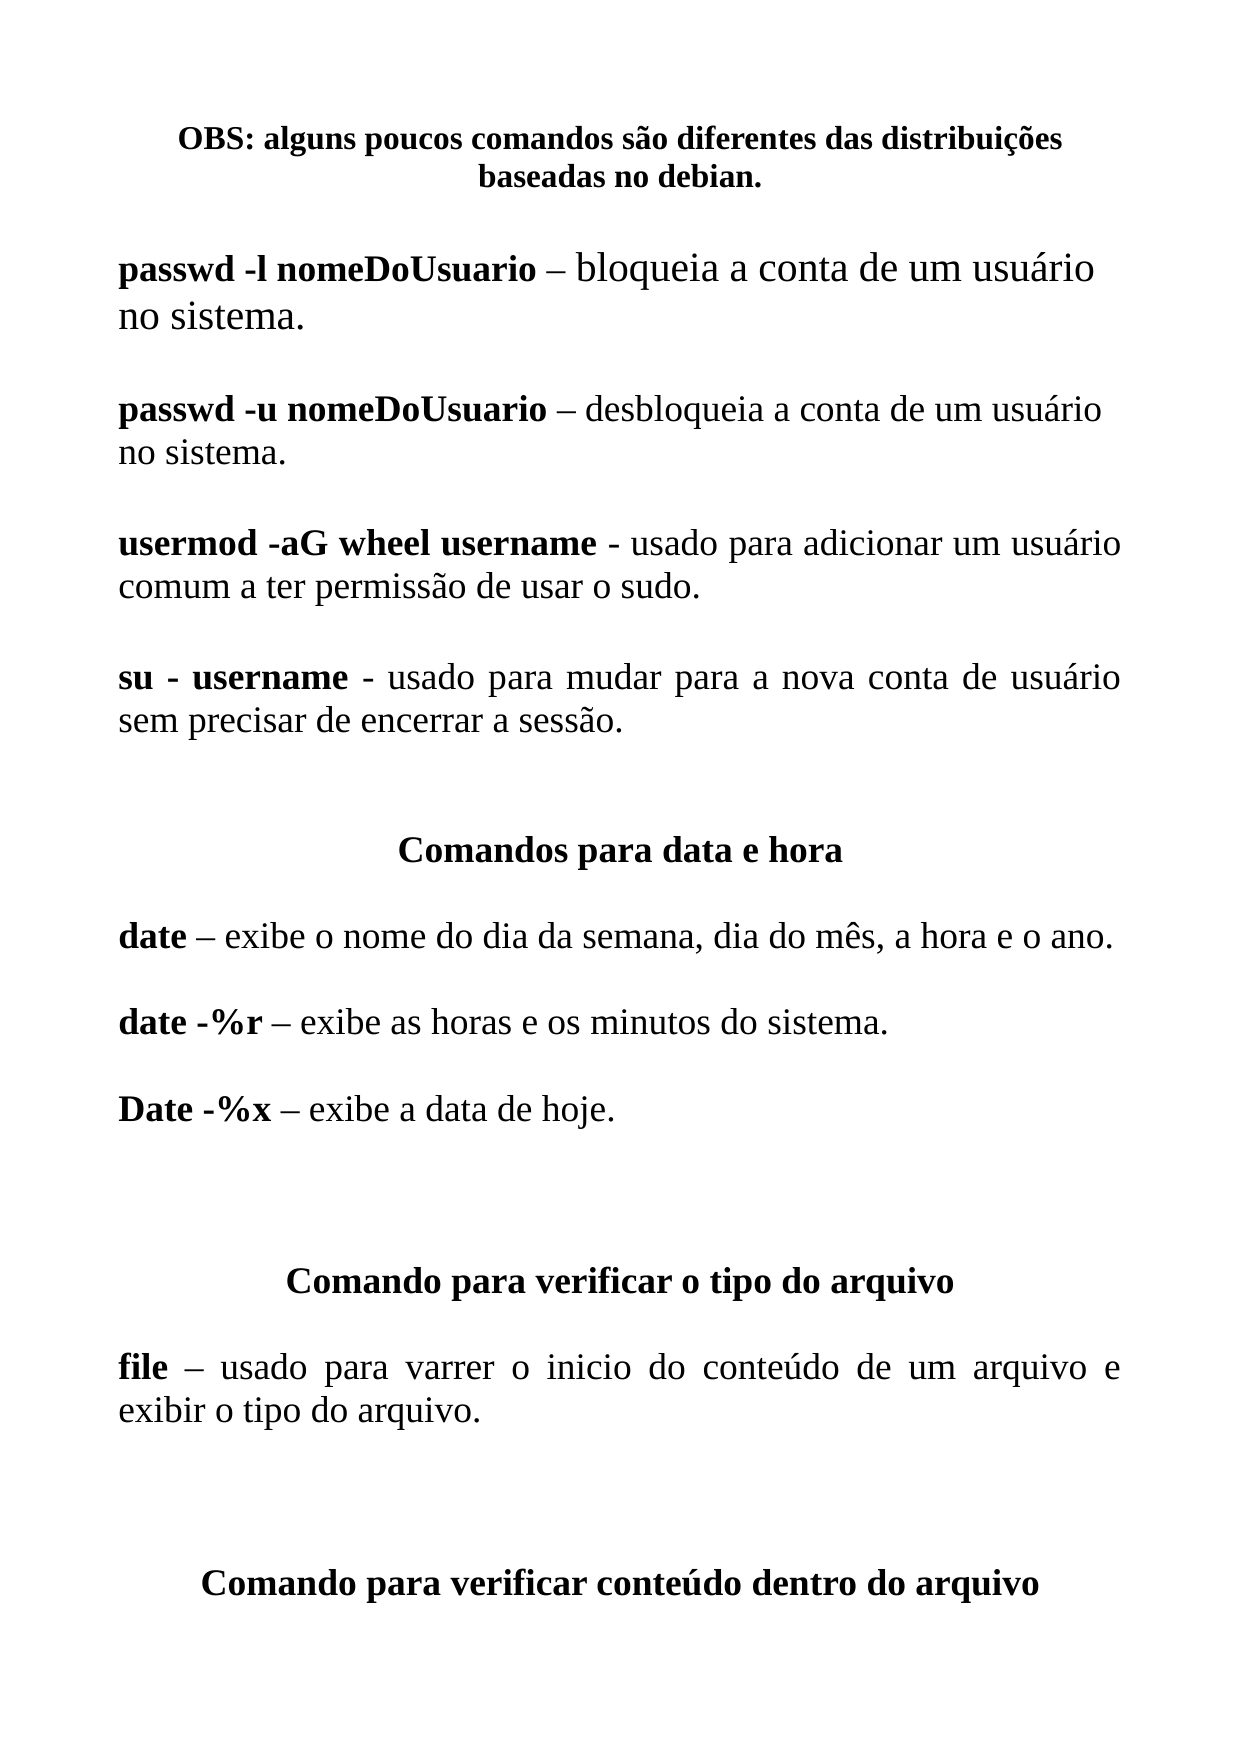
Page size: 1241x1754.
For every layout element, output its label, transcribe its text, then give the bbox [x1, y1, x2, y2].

text OBS: alguns poucos comandos são diferentes das distribuições baseadas no debian. [118, 118, 1122, 195]
text passwd -l nomeDoUsuario – bloqueia a conta de um usuário no sistema. [118, 243, 1122, 338]
text Comando para verificar o tipo do arquivo [118, 1258, 1122, 1302]
text date – exibe o nome do dia da semana, dia do mês, a hora e o ano. [118, 913, 1122, 957]
text passwd -u nomeDoUsuario – desbloqueia a conta de um usuário no sistema. [118, 386, 1122, 473]
text usermod -aG wheel username - usado para adicionar um usuário comum a ter permissão de usar o sudo. [118, 521, 1122, 607]
text Date -%x – exibe a data de hoje. [118, 1086, 1122, 1129]
text date -%r – exibe as horas e os minutos do sistema. [118, 1000, 1122, 1043]
text su - username - usado para mudar para a nova conta de usuário sem precisar de encerrar a sessão. [118, 655, 1122, 741]
text Comandos para data e hora [118, 827, 1122, 870]
text file – usado para varrer o inicio do conteúdo de um arquivo e exibir o tipo do arquivo. [118, 1345, 1122, 1431]
text Comando para verificar conteúdo dentro do arquivo [118, 1560, 1122, 1603]
